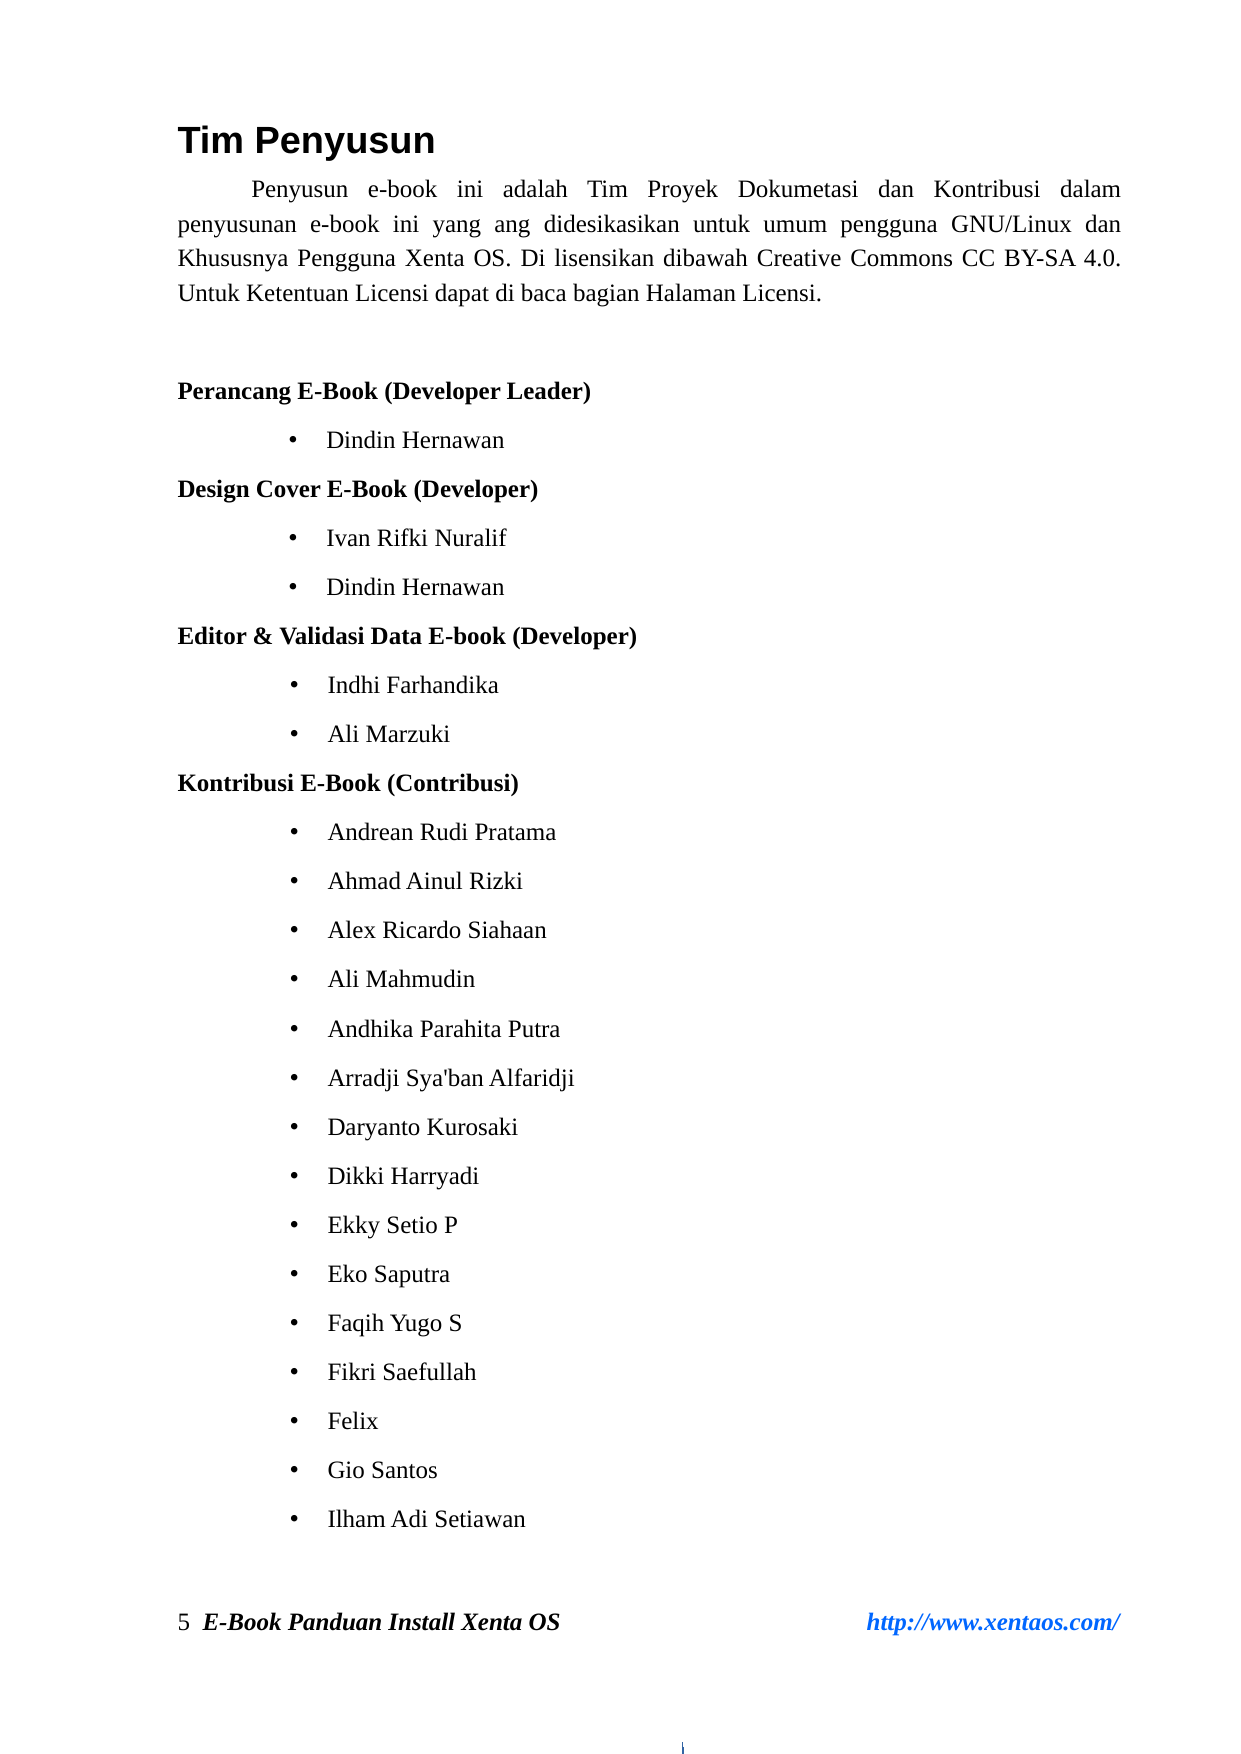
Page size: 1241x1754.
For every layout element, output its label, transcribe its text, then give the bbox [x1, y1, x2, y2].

list Daryanto Kurosaki [290, 1112, 1122, 1141]
text Penyusun e-book ini adalah Tim Proyek Dokumetasi dan Kontribusi dalam penyusunan e-book ini yang ang didesikasikan untuk umum pengguna GNU/Linux dan Khususnya Pengguna Xenta OS. Di lisensikan dibawah Creative Commons CC BY-SA 4.0. Untuk Ketentuan Licensi dapat di baca bagian Halaman Licensi. [177, 174, 1122, 306]
list Ali Mahmudin [290, 964, 1122, 993]
list Alex Ricardo Siahaan [290, 916, 1122, 944]
subtitle Tim Penyusun [177, 118, 1122, 162]
list Dindin Hernawan [288, 425, 1122, 454]
list Eko Saputra [290, 1259, 1122, 1288]
list Arradji Sya'ban Alfaridji [290, 1063, 1122, 1091]
text Perancang E-Book (Developer Leader) [177, 376, 1122, 404]
list Gio Santos [290, 1455, 1122, 1484]
list Andhika Parahita Putra [290, 1014, 1122, 1042]
list Indhi Farhandika [290, 670, 1122, 699]
list Felix [290, 1406, 1122, 1435]
list Andrean Rudi Pratama [290, 817, 1122, 846]
list Faqih Yugo S [290, 1308, 1122, 1337]
text Kontribusi E-Book (Contribusi) [177, 768, 1122, 797]
list Ekky Setio P [290, 1210, 1122, 1239]
list Ilham Adi Setiawan [290, 1504, 1122, 1533]
list Dikki Harryadi [290, 1161, 1122, 1189]
text Design Cover E-Book (Developer) [177, 474, 1122, 503]
list Ivan Rifki Nuralif [288, 523, 1122, 552]
text Editor & Validasi Data E-book (Developer) [177, 621, 1122, 650]
list Fikri Saefullah [290, 1357, 1122, 1386]
list Ahmad Ainul Rizki [290, 866, 1122, 895]
list Dindin Hernawan [288, 572, 1122, 601]
list Ali Marzuki [290, 719, 1122, 748]
